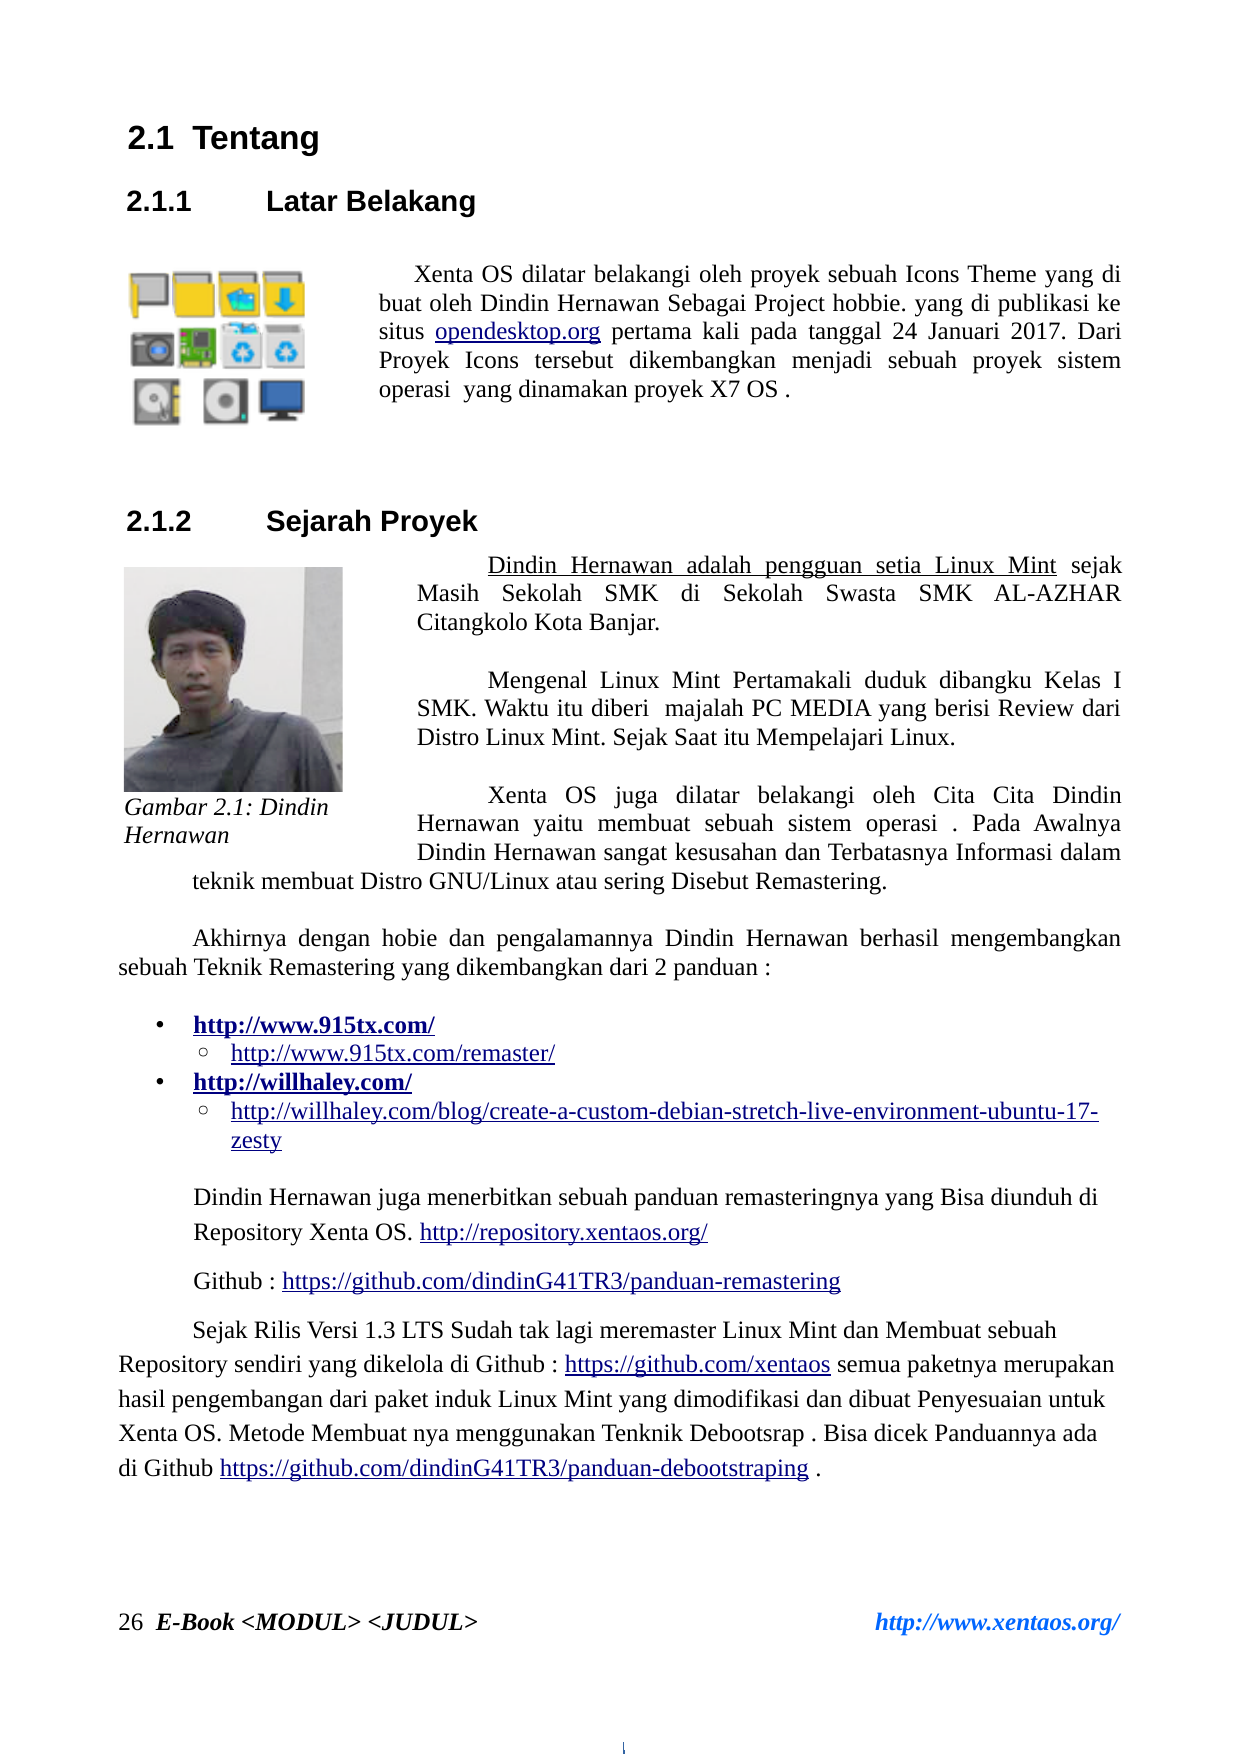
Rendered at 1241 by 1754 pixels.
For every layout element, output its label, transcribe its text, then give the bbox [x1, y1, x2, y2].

subtitle Latar Belakang [118, 184, 1122, 218]
list http://www.915tx.com/remaster/ [193, 1038, 1122, 1067]
subtitle Tentang [118, 118, 1122, 157]
subtitle Sejarah Proyek [118, 503, 1122, 537]
text Dindin Hernawan adalah pengguan setia Linux Mint sejak Masih Sekolah SMK di Sekolah Swasta SMK AL-AZHAR Citangkolo Kota Banjar. [124, 550, 1122, 636]
text Mengenal Linux Mint Pertamakali duduk dibangku Kelas I SMK. Waktu itu diberi majalah PC MEDIA yang berisi Review dari Distro Linux Mint. Sejak Saat itu Mempelajari Linux. [343, 665, 1122, 751]
list Github : https://github.com/dindinG41TR3/panduan-remastering [156, 1266, 1122, 1294]
list http://willhaley.com/ [156, 1067, 1122, 1096]
list http://willhaley.com/blog/create-a-custom-debian-stretch-live-environment-ubuntu-17-zesty [193, 1096, 1122, 1153]
text Xenta OS dilatar belakangi oleh proyek sebuah Icons Theme yang di buat oleh Dindin Hernawan Sebagai Project hobbie. yang di publikasi ke situs opendesktop.org pertama kali pada tanggal 24 Januari 2017. Dari Proyek Icons tersebut dikembangkan menjadi sebuah proyek sistem operasi yang dinamakan proyek X7 OS . [305, 259, 1122, 403]
text Xenta OS juga dilatar belakangi oleh Cita Cita Dindin Hernawan yaitu membuat sebuah sistem operasi . Pada Awalnya Dindin Hernawan sangat kesusahan dan Terbatasnya Informasi dalam teknik membuat Distro GNU/Linux atau sering Disebut Remastering. [192, 780, 1122, 895]
text Gambar 2.1: Dindin Hernawan [124, 792, 343, 849]
picture [123, 567, 343, 792]
list Dindin Hernawan juga menerbitkan sebuah panduan remasteringnya yang Bisa diunduh di Repository Xenta OS. http://repository.xentaos.org/ [156, 1182, 1122, 1245]
picture [127, 256, 305, 434]
text Akhirnya dengan hobie dan pengalamannya Dindin Hernawan berhasil mengembangkan sebuah Teknik Remastering yang dikembangkan dari 2 panduan : [118, 923, 1122, 981]
text Sejak Rilis Versi 1.3 LTS Sudah tak lagi meremaster Linux Mint dan Membuat sebuah Repository sendiri yang dikelola di Github : https://github.com/xentaos semua paketnya merupakan hasil pengembangan dari paket induk Linux Mint yang dimodifikasi dan dibuat Penyesuaian untuk Xenta OS. Metode Membuat nya menggunakan Tenknik Debootsrap . Bisa dicek Panduannya ada di Github https://github.com/dindinG41TR3/panduan-debootstraping . [118, 1315, 1122, 1481]
list http://www.915tx.com/ [156, 1010, 1122, 1038]
